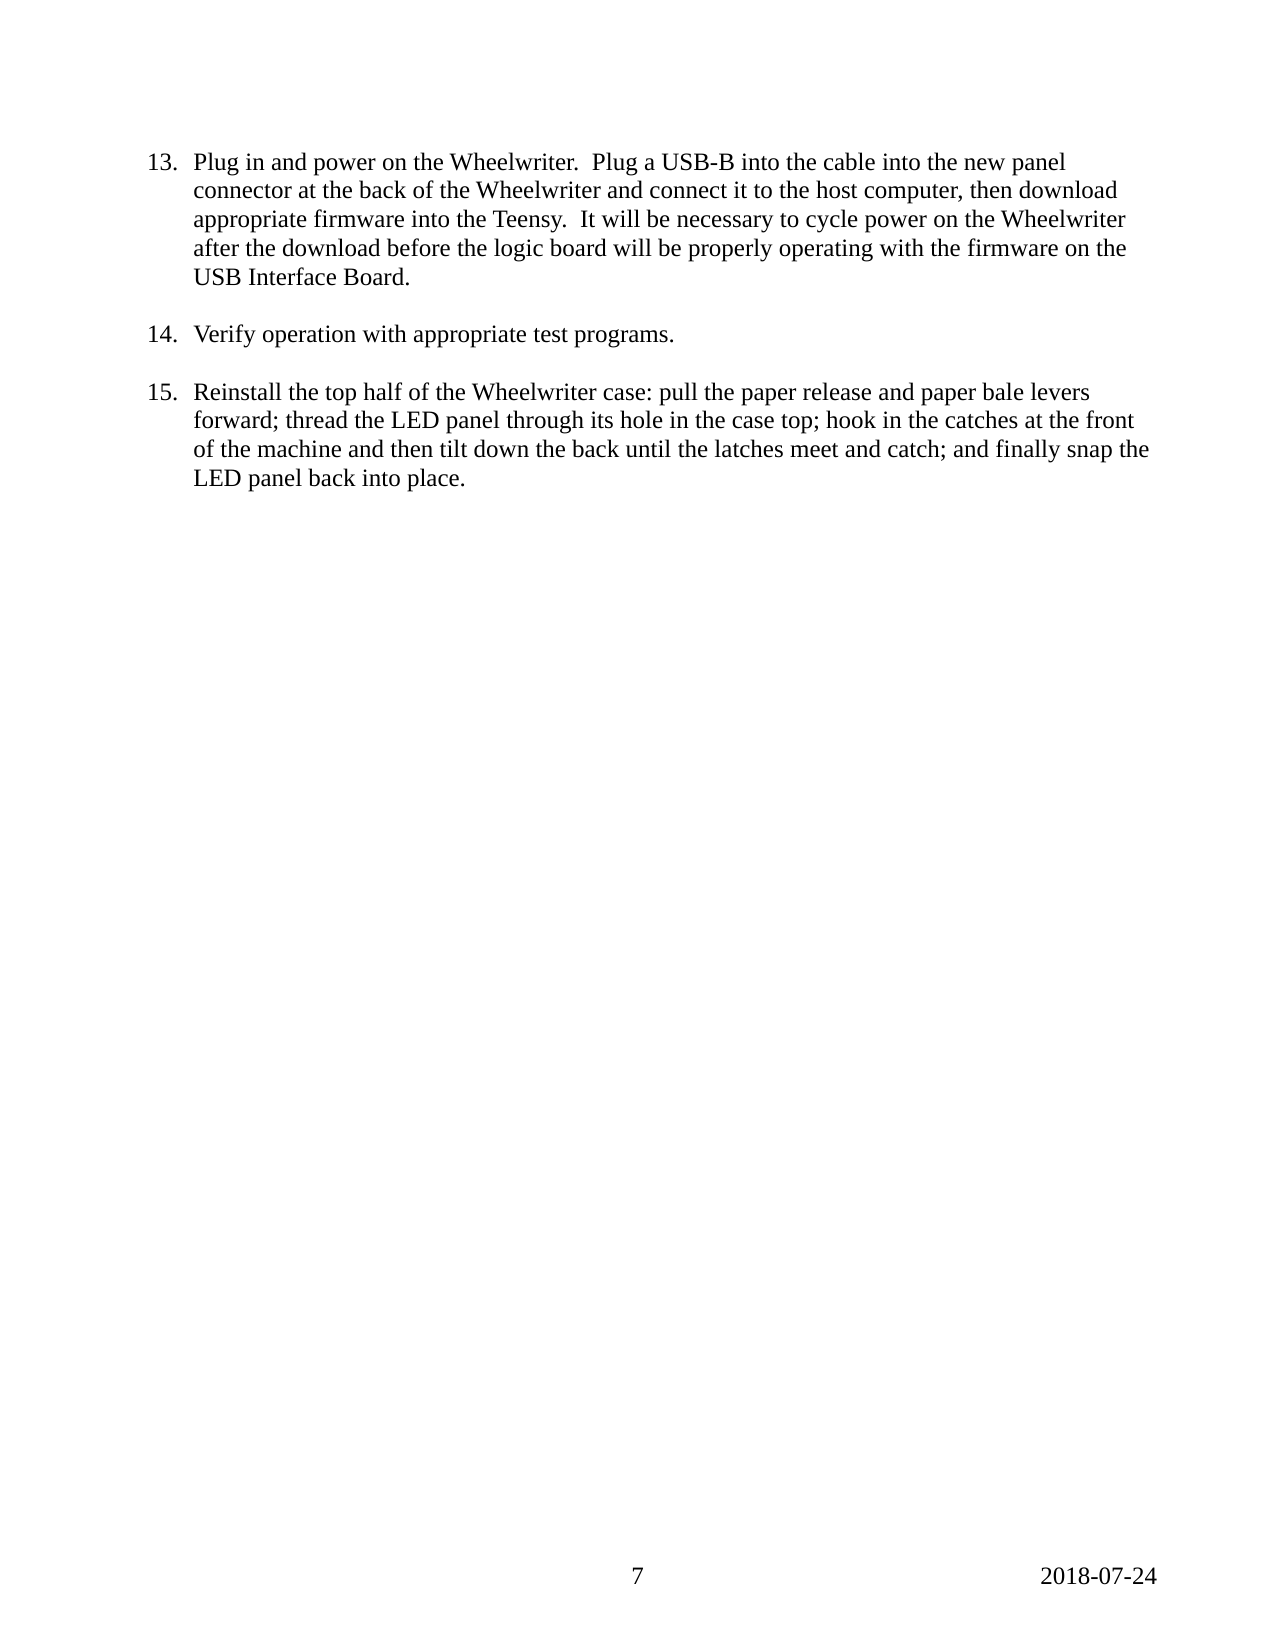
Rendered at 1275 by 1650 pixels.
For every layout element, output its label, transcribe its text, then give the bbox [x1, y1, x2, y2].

list Verify operation with appropriate test programs. [178, 319, 1157, 377]
list Reinstall the top half of the Wheelwriter case: pull the paper release and paper bale levers forward; thread the LED panel through its hole in the case top; hook in the catches at the front of the machine and then tilt down the back until the latches meet and catch; and finally snap the LED panel back into place. [178, 377, 1157, 492]
list [178, 118, 1157, 147]
list Plug in and power on the Wheelwriter. Plug a USB-B into the cable into the new panel connector at the back of the Wheelwriter and connect it to the host computer, then download appropriate firmware into the Teensy. It will be necessary to cycle power on the Wheelwriter after the download before the logic board will be properly operating with the firmware on the USB Interface Board. [178, 147, 1157, 319]
